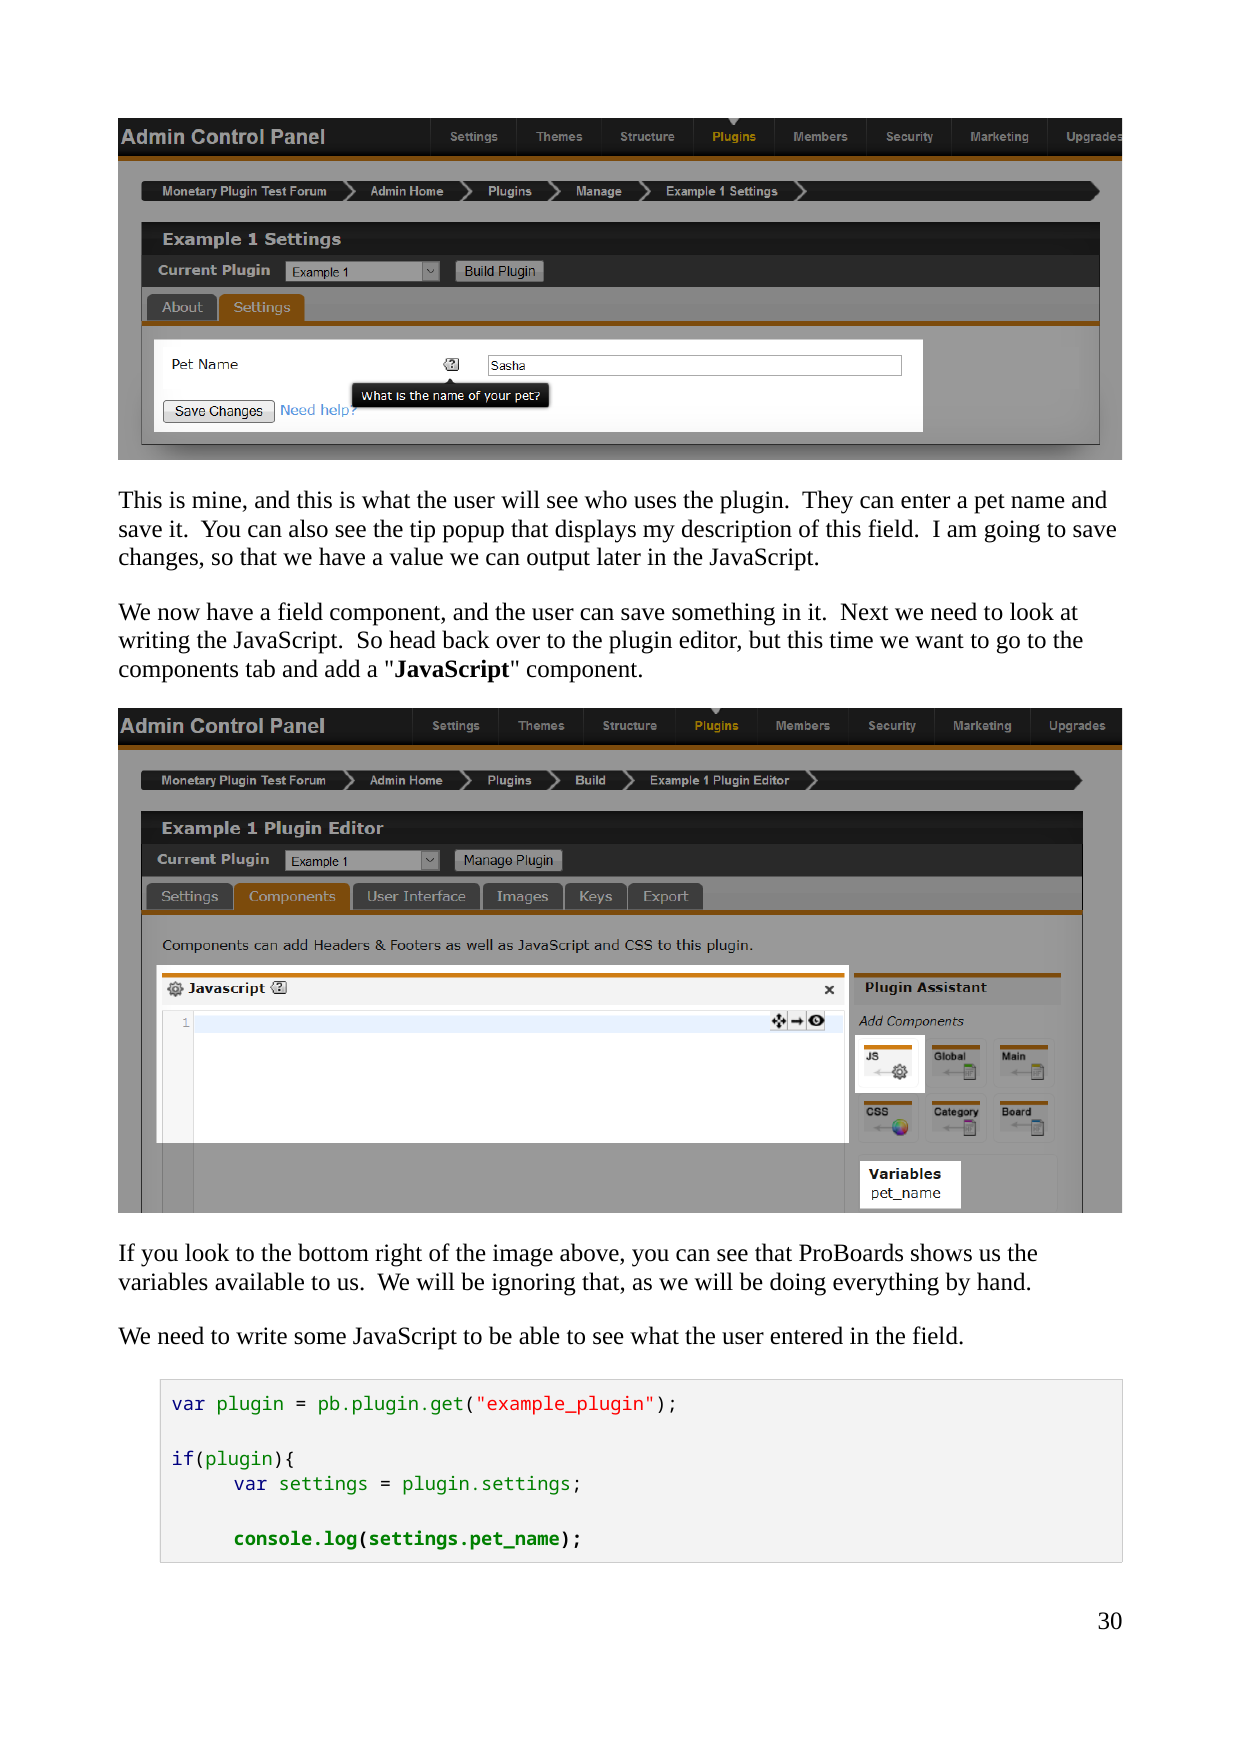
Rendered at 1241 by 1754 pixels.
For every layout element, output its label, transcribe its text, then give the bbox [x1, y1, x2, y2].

picture [118, 708, 1123, 1213]
text var settings = plugin.settings; [161, 1459, 1122, 1484]
text var plugin = pb.plugin.get("example_plugin"); [161, 1380, 1122, 1404]
text If you look to the bottom right of the image above, you can see that ProBoards shows us the variables available to us. We will be ignoring that, as we will be doing everything by hand. [118, 1238, 1122, 1296]
text We now have a field component, and the user can save something in it. Next we need to look at writing the JavaScript. So head back over to the plugin editor, but this time we want to go to the components tab and add a "JavaScript" component. [118, 597, 1122, 683]
text We need to write some JavaScript to be able to see what the user entered in the field. [118, 1321, 1122, 1350]
text console.log(settings.pet_name); [161, 1513, 1122, 1562]
picture [118, 118, 1123, 460]
text if(plugin){ [161, 1433, 1122, 1459]
text This is mine, and this is what the user will see who uses the plugin. They can enter a pet name and save it. You can also see the tip popup that displays my description of this field. I am going to save changes, so that we have a value we can output later in the JavaScript. [118, 485, 1122, 571]
